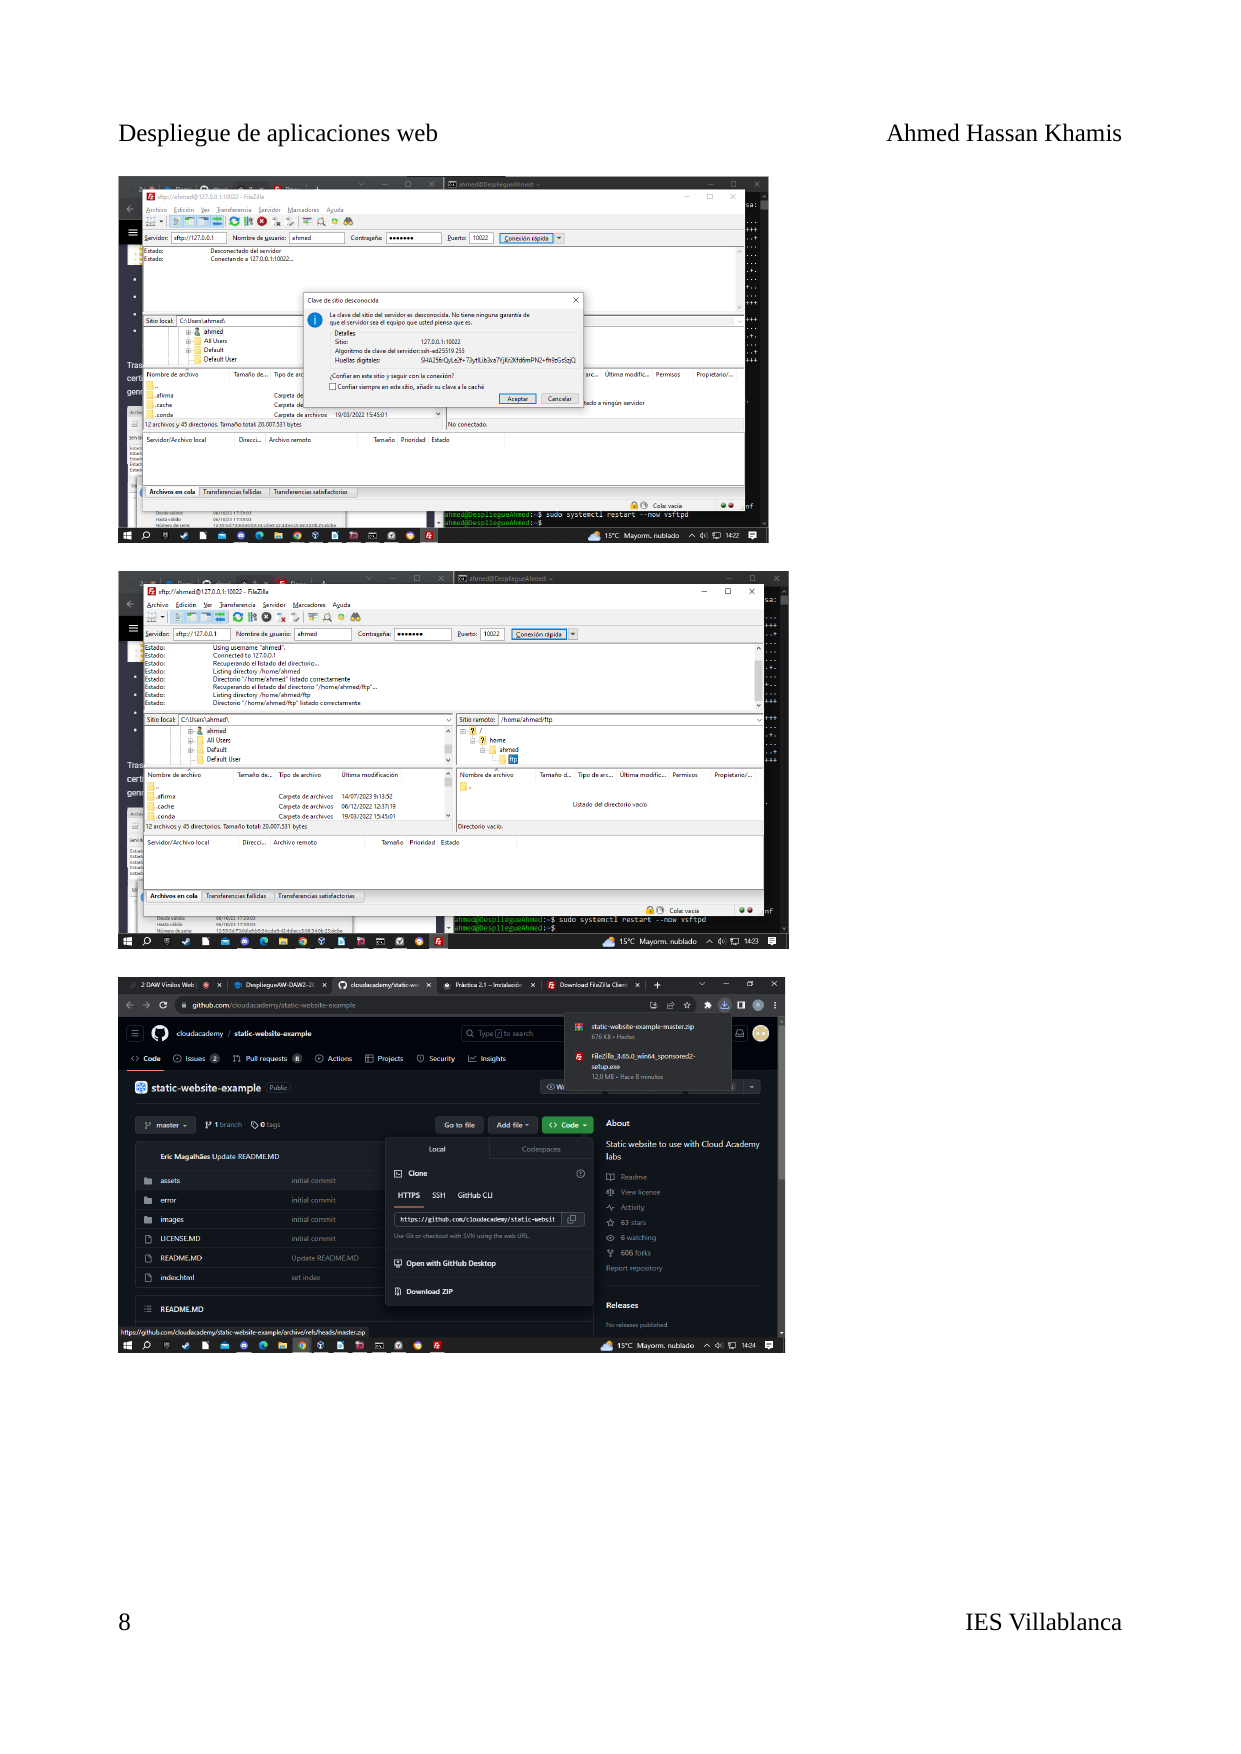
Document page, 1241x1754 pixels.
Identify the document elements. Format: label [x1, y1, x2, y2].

picture [118, 176, 769, 543]
picture [118, 571, 789, 949]
picture [118, 977, 786, 1353]
